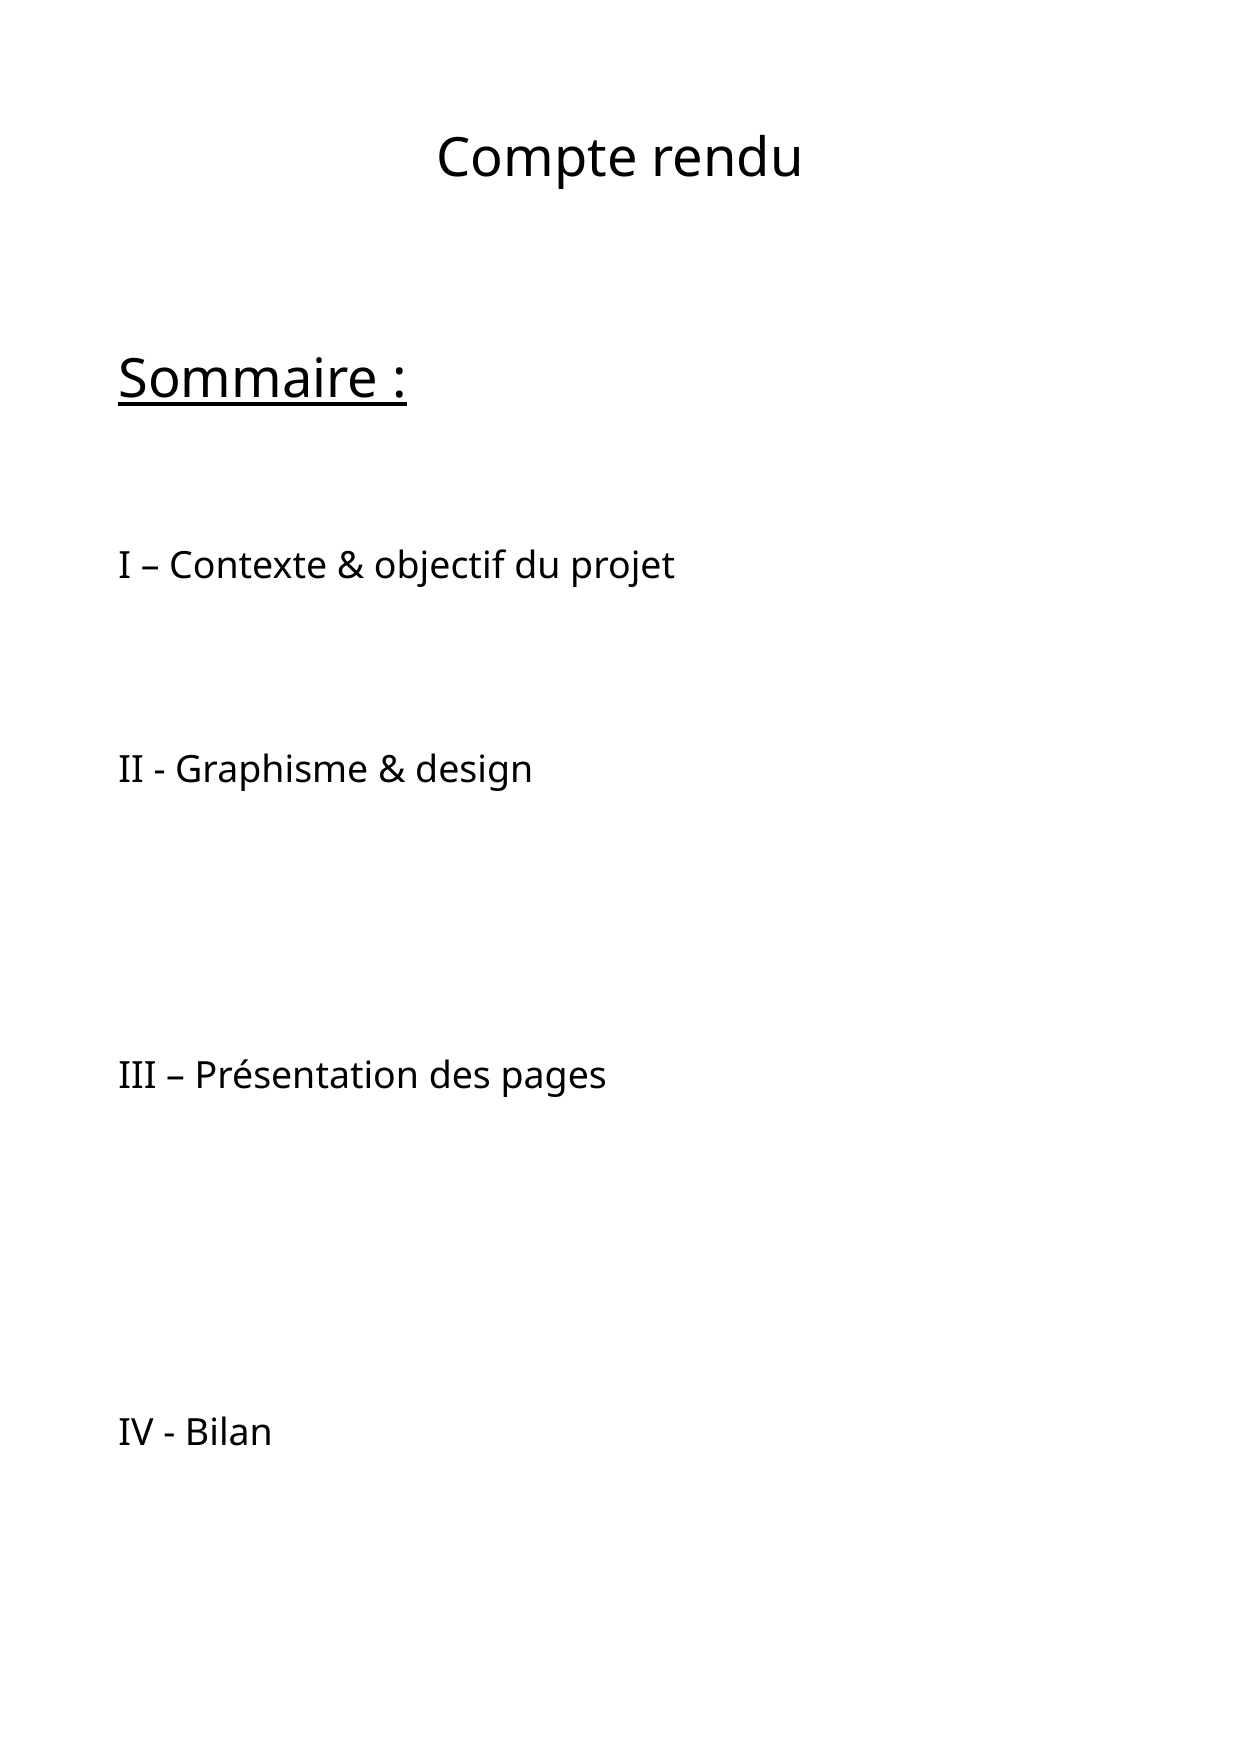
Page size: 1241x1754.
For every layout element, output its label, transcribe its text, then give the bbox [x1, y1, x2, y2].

text Compte rendu [118, 118, 1122, 192]
text IV - Bilan [118, 1406, 1122, 1457]
text Sommaire : [118, 339, 1122, 413]
text II - Graphisme & design [118, 742, 1122, 793]
text I – Contexte & objectif du projet [118, 538, 1122, 589]
text III – Présentation des pages [118, 1048, 1122, 1099]
